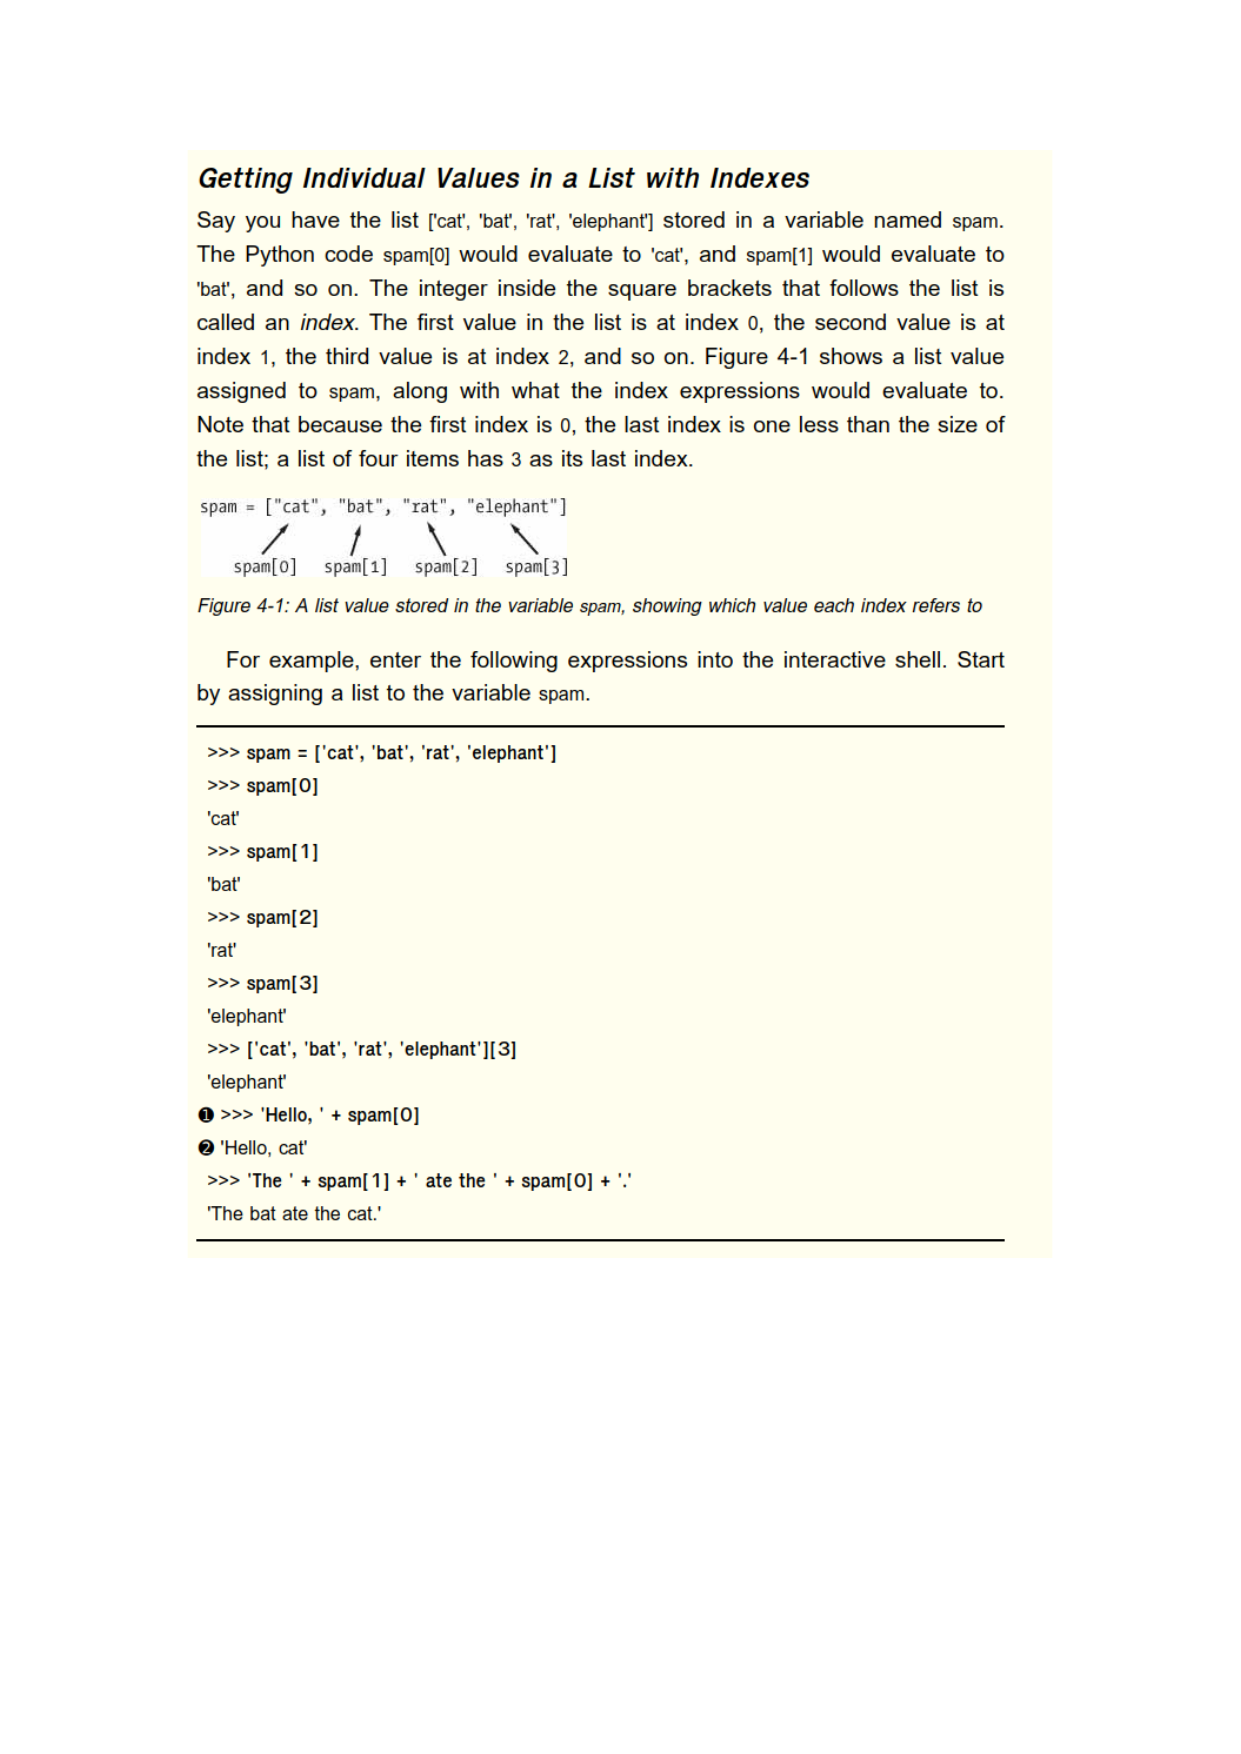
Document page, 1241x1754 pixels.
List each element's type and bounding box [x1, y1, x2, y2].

picture [187, 150, 1053, 1258]
